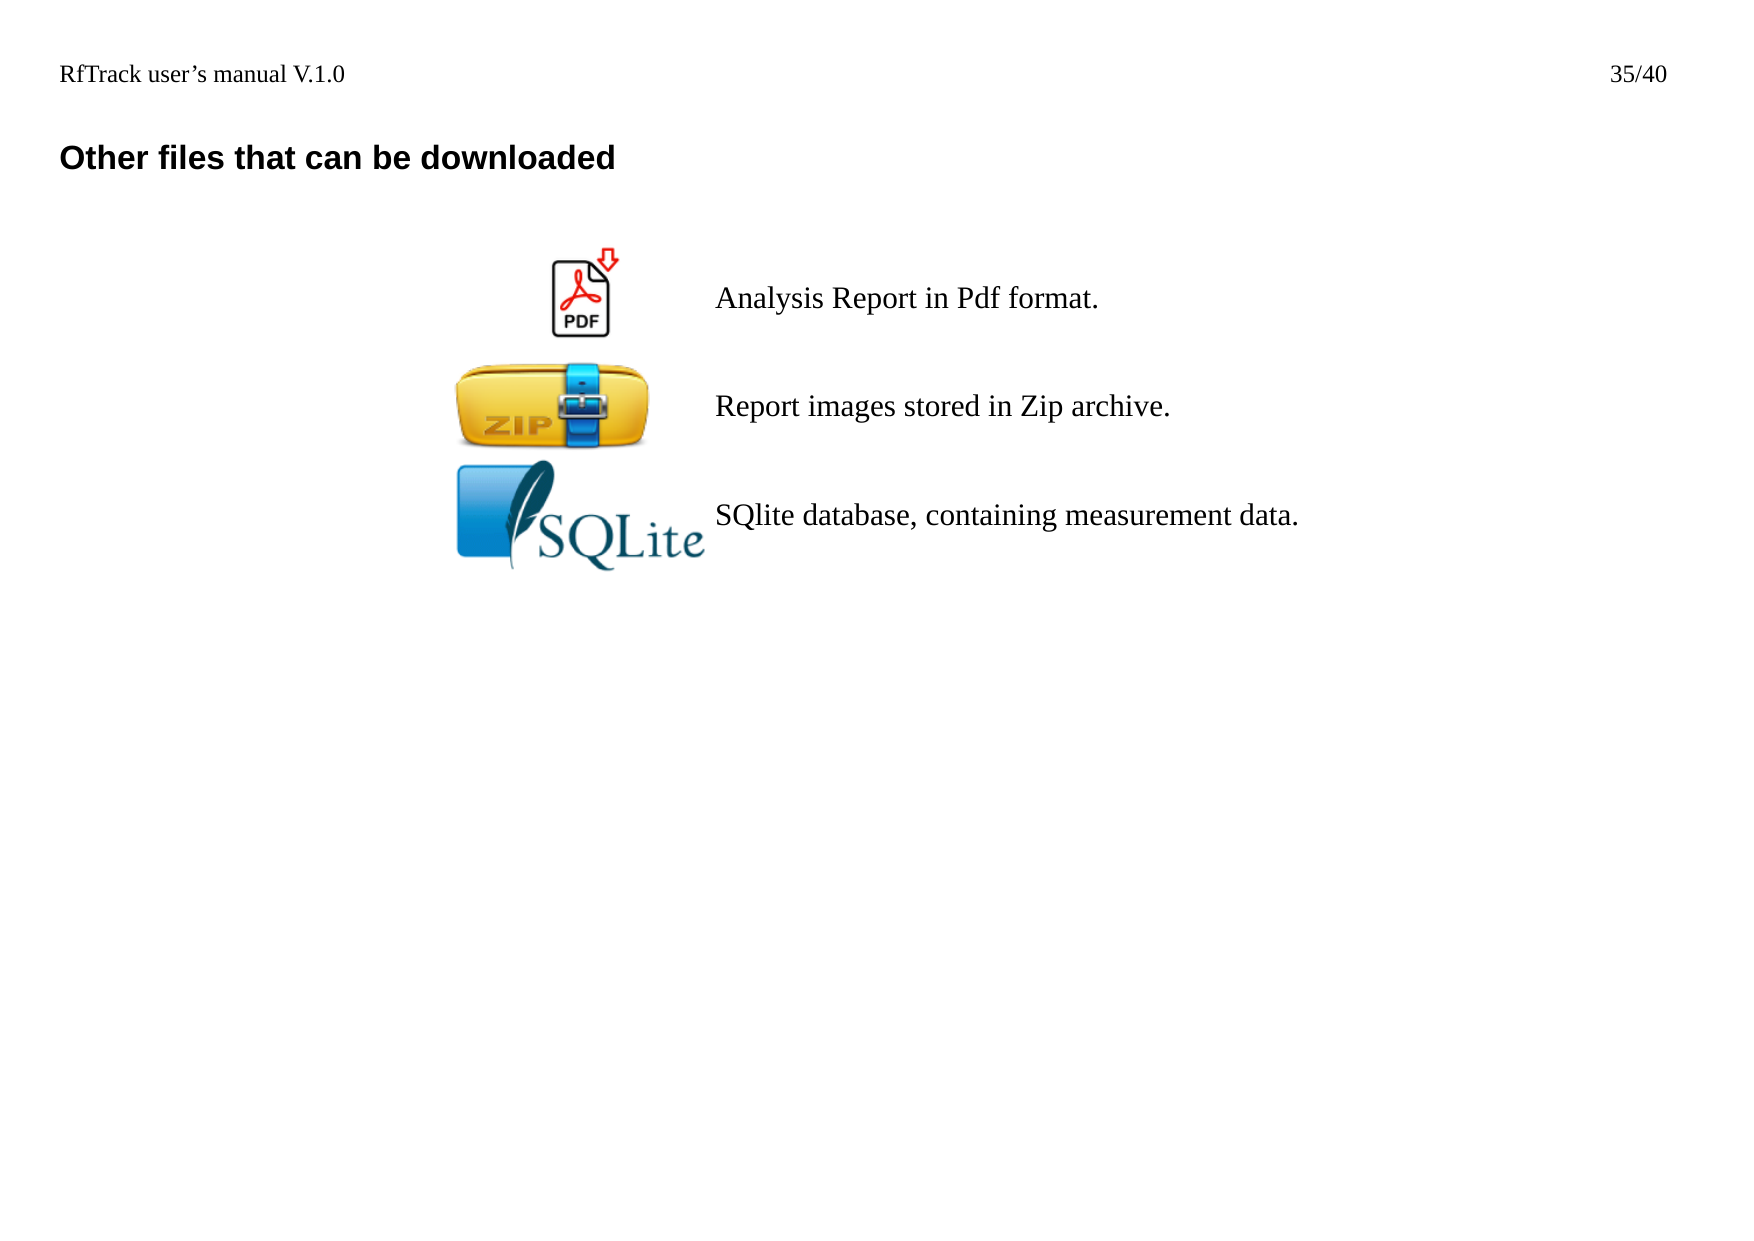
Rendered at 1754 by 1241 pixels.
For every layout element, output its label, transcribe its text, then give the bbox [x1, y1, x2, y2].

table_cell [708, 456, 715, 573]
table_header Analysis Report in Pdf format. [715, 238, 1302, 356]
table_cell Report images stored in Zip archive. [715, 356, 1302, 456]
subtitle Other files that can be downloaded [59, 138, 1695, 177]
picture [452, 238, 708, 574]
table_header [708, 238, 715, 356]
table_cell [653, 356, 715, 456]
table_cell SQlite database, containing measurement data. [715, 456, 1302, 573]
